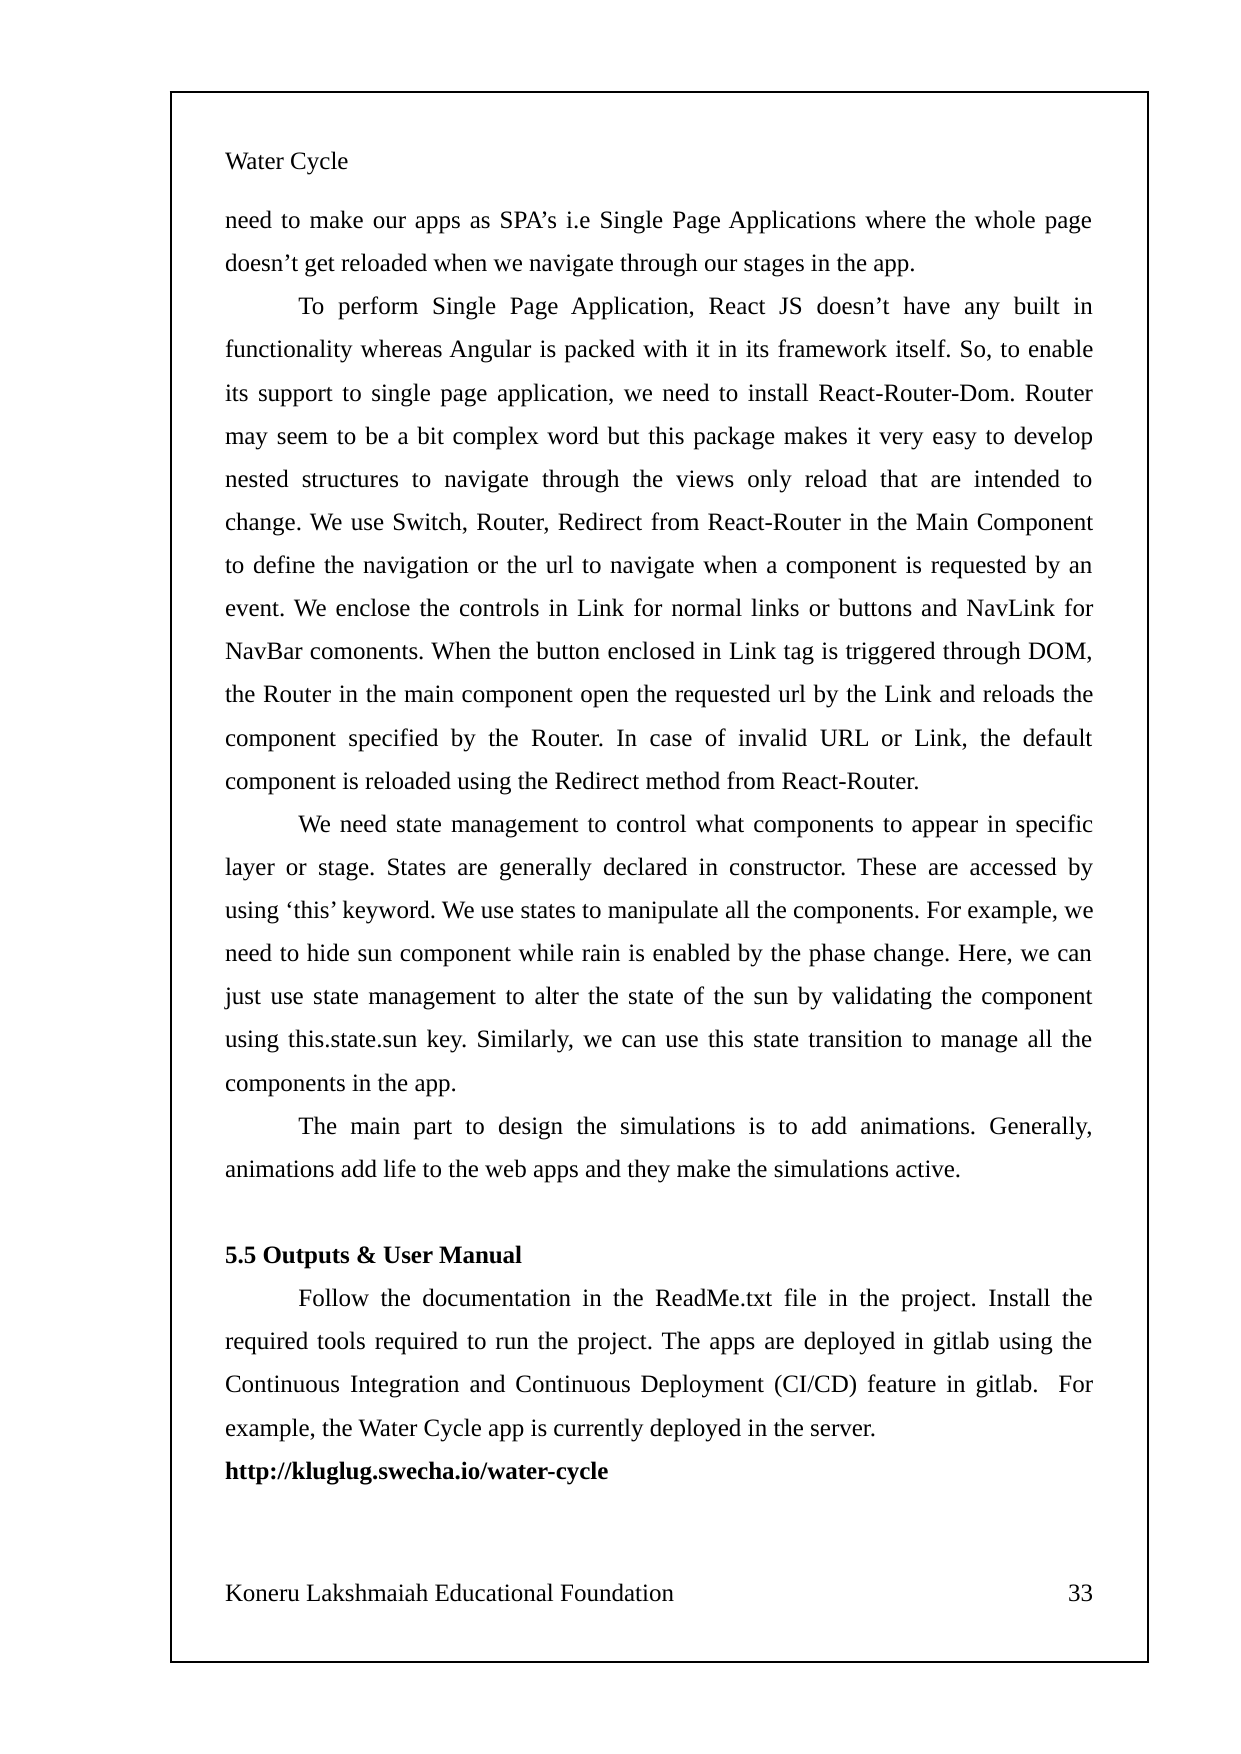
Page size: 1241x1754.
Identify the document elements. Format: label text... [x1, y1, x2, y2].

text Follow the documentation in the ReadMe.txt file in the project. Install the required tools required to run the project. The apps are deployed in gitlab using the Continuous Integration and Continuous Deployment (CI/CD) feature in gitlab. For example, the Water Cycle app is currently deployed in the server. [225, 1283, 1094, 1441]
text We need state management to control what components to appear in specific layer or stage. States are generally declared in constructor. These are accessed by using ‘this’ keyword. We use states to manipulate all the components. For example, we need to hide sun component while rain is enabled by the phase change. Here, we can just use state management to alter the state of the sun by validating the component using this.state.sun key. Similarly, we can use this state transition to manage all the components in the app. [225, 809, 1094, 1096]
text http://kluglug.swecha.io/water-cycle [225, 1456, 1094, 1484]
text 5.5 Outputs & User Manual [225, 1240, 1094, 1269]
text need to make our apps as SPA’s i.e Single Page Applications where the whole page doesn’t get reloaded when we navigate through our stages in the app. [225, 205, 1094, 277]
text The main part to design the simulations is to add animations. Generally, animations add life to the web apps and they make the simulations active. [225, 1111, 1094, 1183]
text To perform Single Page Application, React JS doesn’t have any built in functionality whereas Angular is packed with it in its framework itself. So, to enable its support to single page application, we need to install React-Router-Dom. Router may seem to be a bit complex word but this package makes it very easy to develop nested structures to navigate through the views only reload that are intended to change. We use Switch, Router, Redirect from React-Router in the Main Component to define the navigation or the url to navigate when a component is requested by an event. We enclose the controls in Link for normal links or buttons and NavLink for NavBar comonents. When the button enclosed in Link tag is triggered through DOM, the Router in the main component open the requested url by the Link and reloads the component specified by the Router. In case of invalid URL or Link, the default component is reloaded using the Redirect method from React-Router. [225, 291, 1094, 794]
